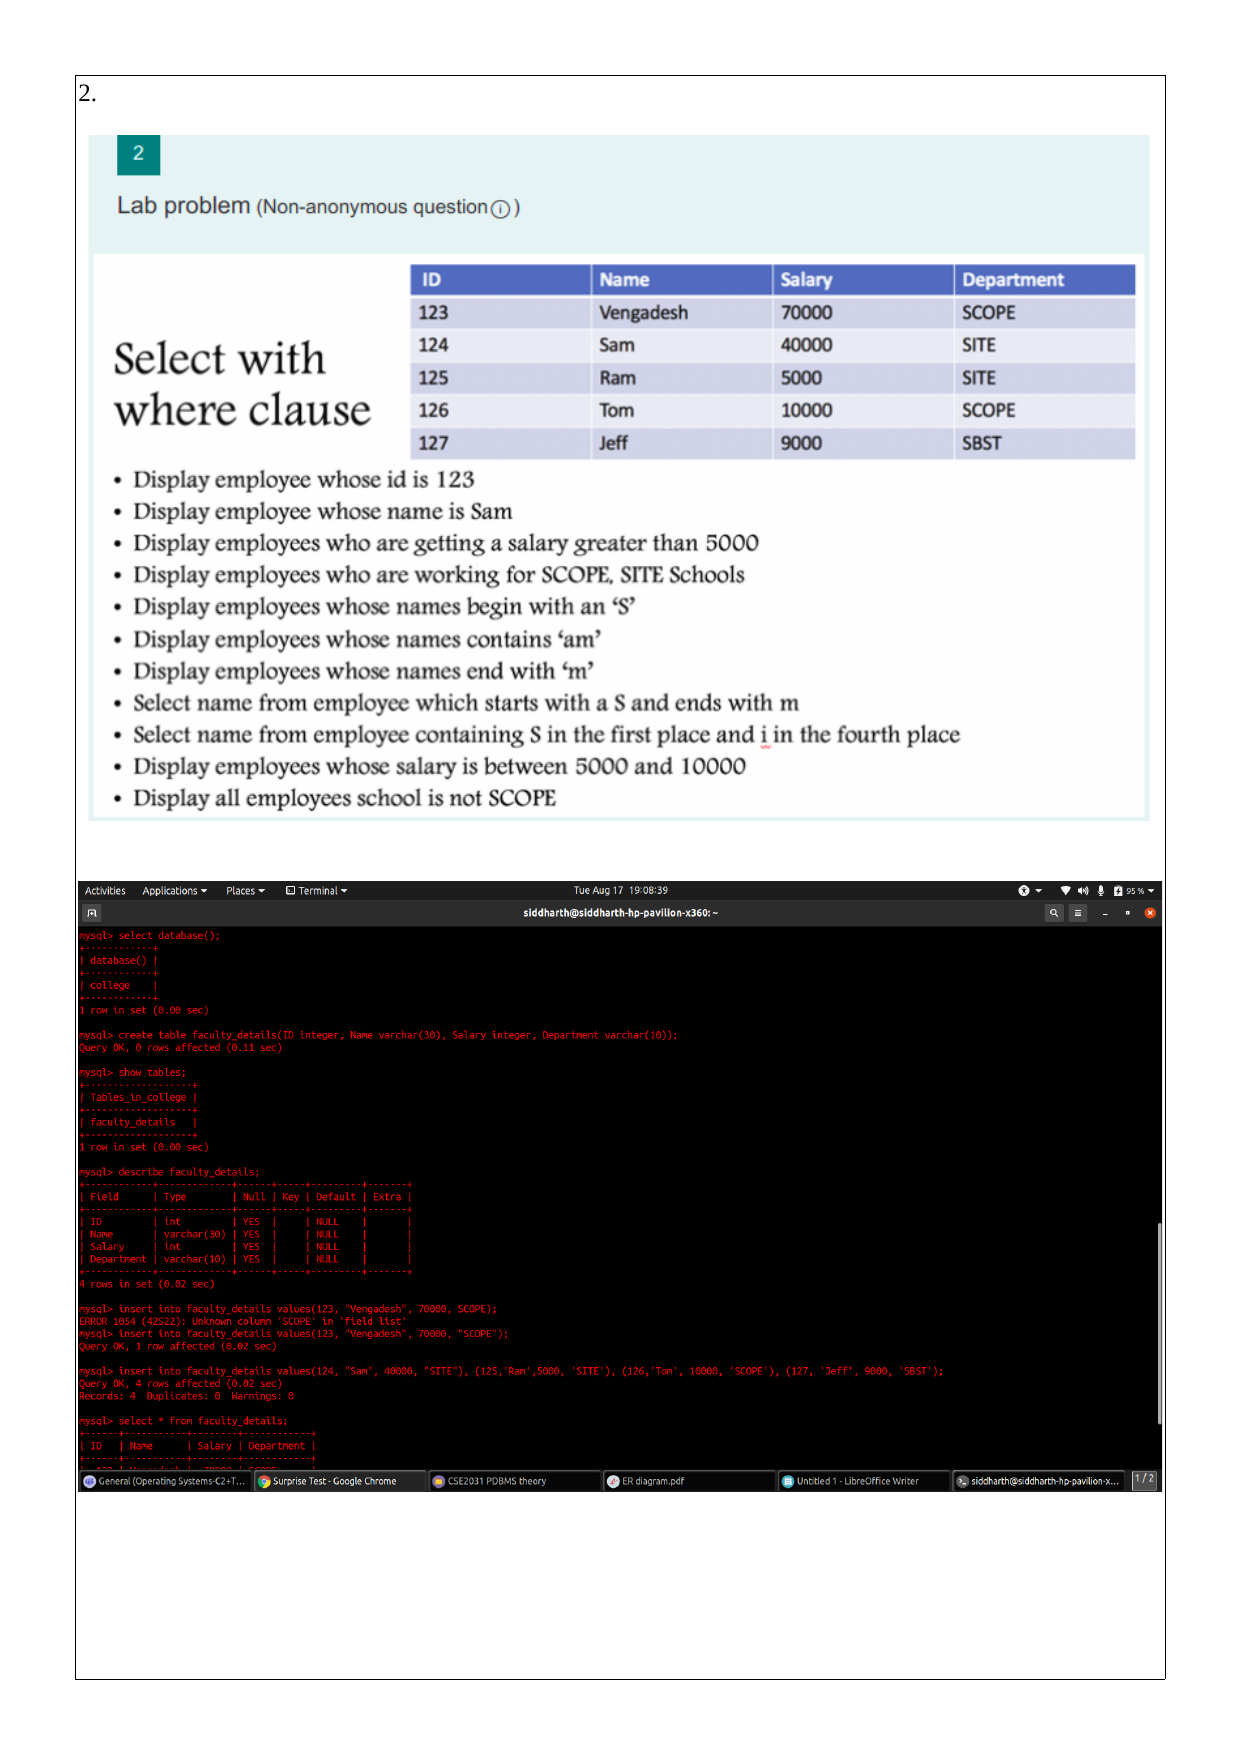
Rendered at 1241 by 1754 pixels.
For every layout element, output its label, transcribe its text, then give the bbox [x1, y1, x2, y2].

picture [86, 135, 1155, 825]
text 2. [78, 78, 1162, 107]
picture [78, 881, 1163, 1492]
